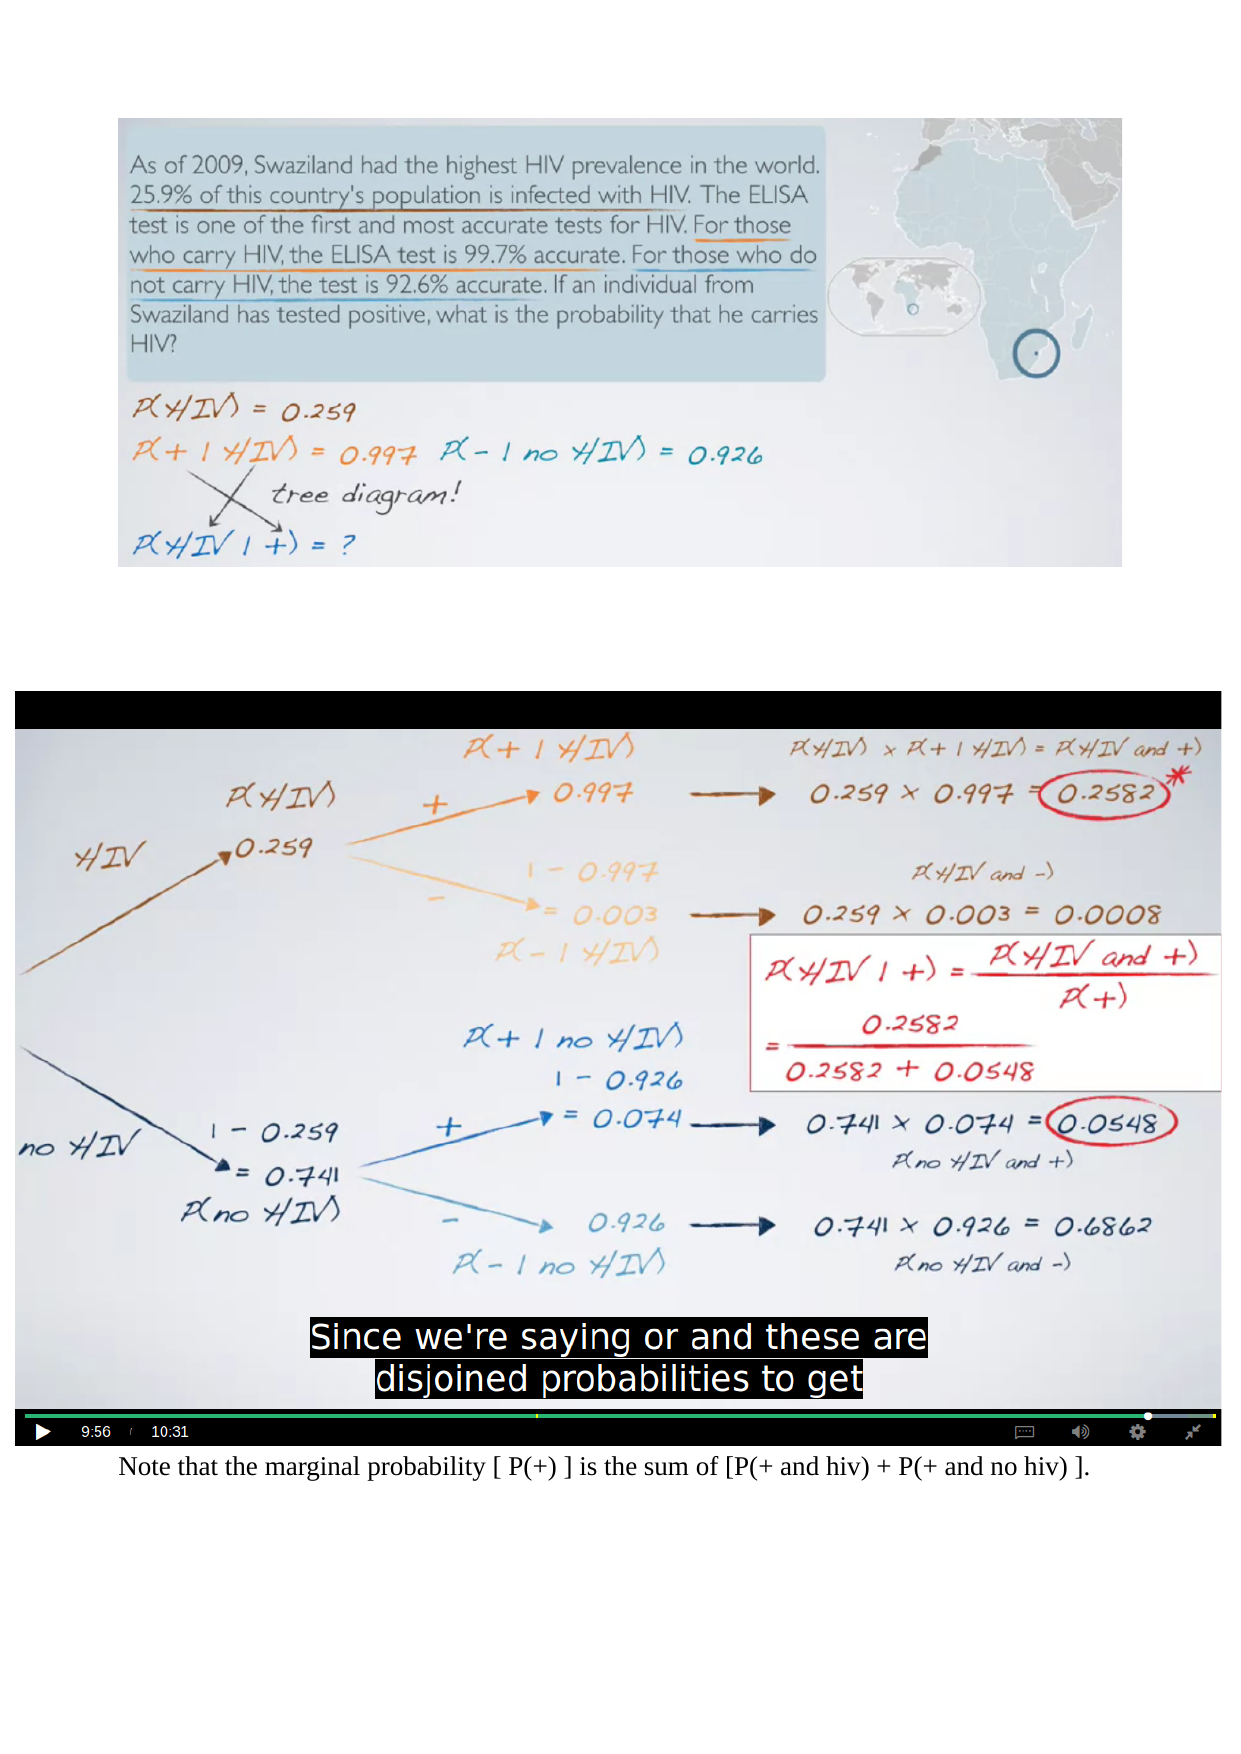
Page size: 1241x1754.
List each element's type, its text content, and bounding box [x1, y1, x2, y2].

text [118, 672, 1122, 691]
picture [15, 691, 1222, 1446]
text Note that the marginal probability [ P(+) ] is the sum of [P(+ and hiv) + P(+ and no hiv) ]. [118, 1446, 1122, 1482]
picture [118, 118, 1123, 567]
